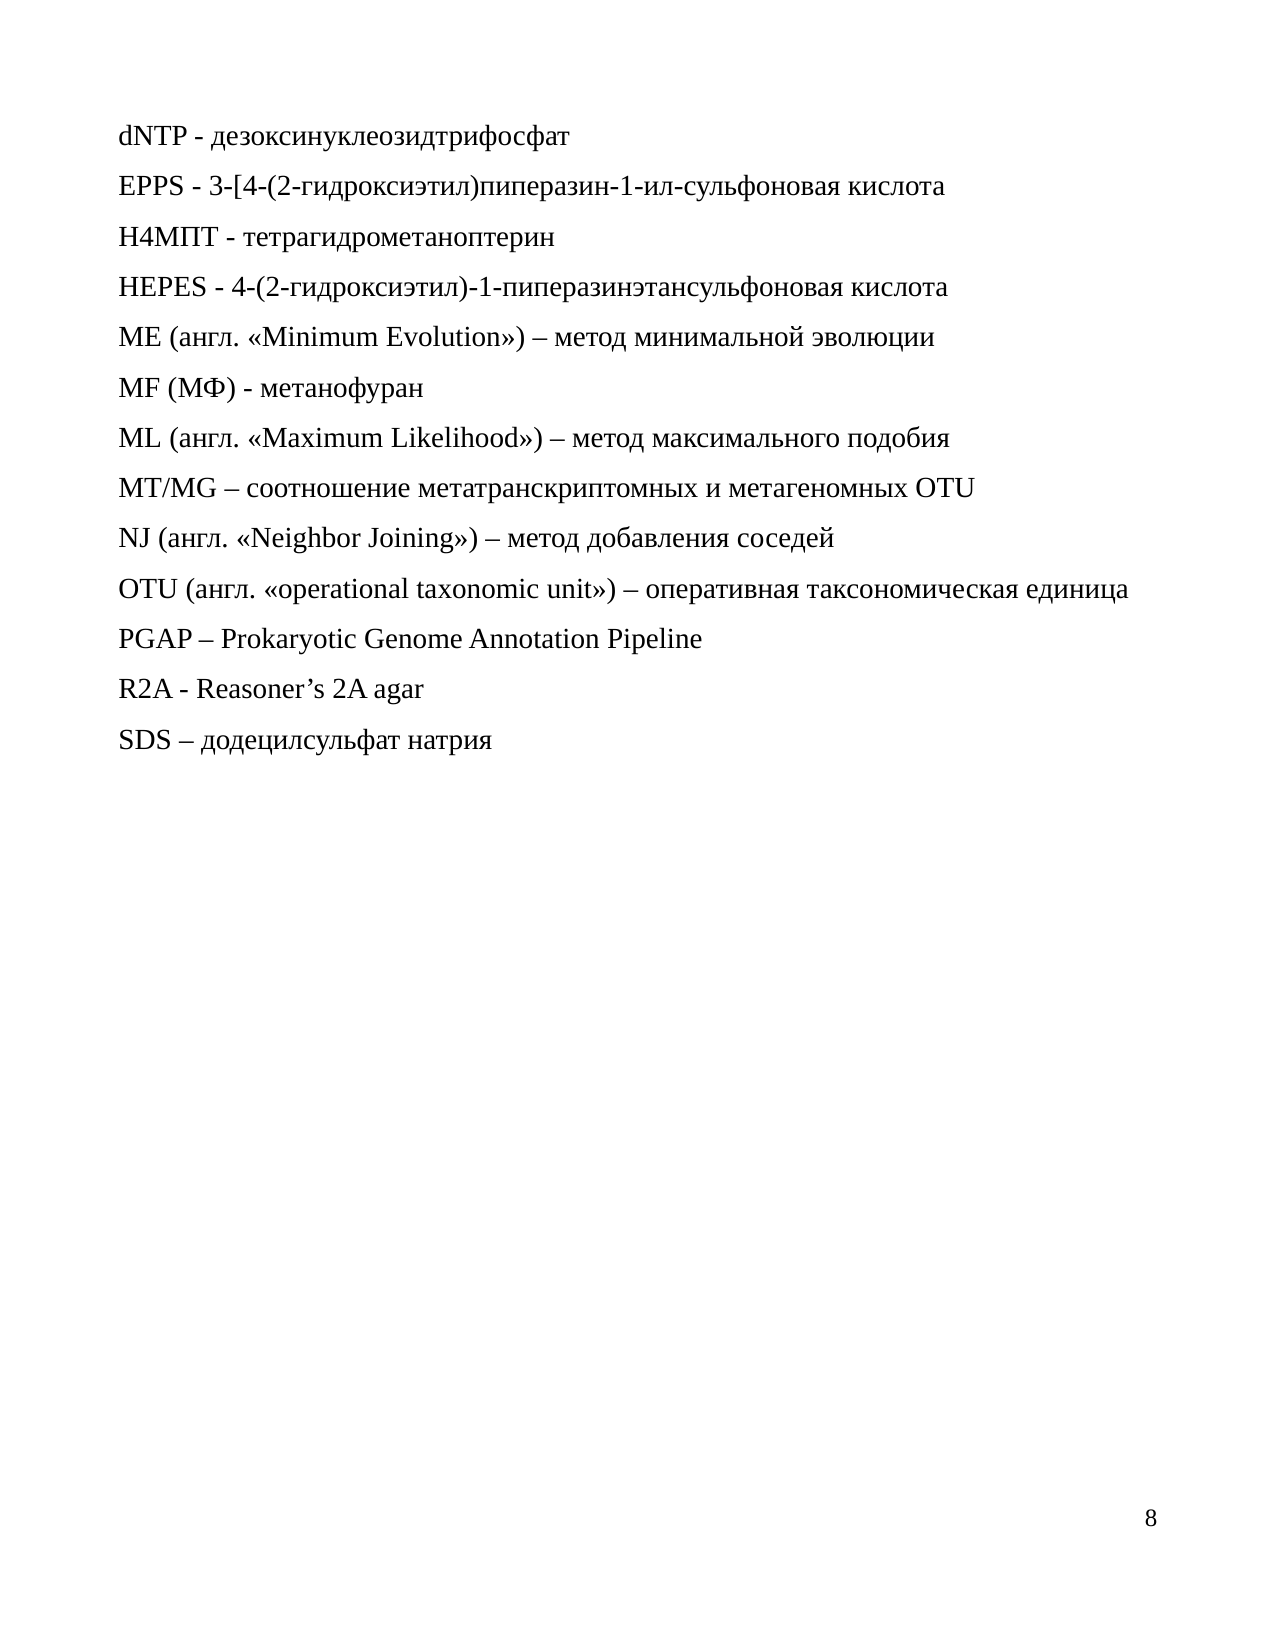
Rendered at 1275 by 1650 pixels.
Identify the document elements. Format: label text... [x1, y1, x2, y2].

text OTU (англ. «operational taxonomic unit») – оперативная таксономическая единица [118, 571, 1157, 604]
text ME (англ. «Minimum Evolution») – метод минимальной эволюции [118, 319, 1157, 353]
text MF (МФ) - метанофуран [118, 370, 1157, 403]
text SDS – додецилсульфат натрия [118, 722, 1157, 755]
text H4МПТ - тетрагидрометаноптерин [118, 219, 1157, 252]
text dNTP - дезоксинуклеозидтрифосфат [118, 118, 1157, 152]
text HEPES - 4-(2-гидроксиэтил)-1-пиперазинэтансульфоновая кислота [118, 269, 1157, 303]
text ML (англ. «Maximum Likelihood») – метод максимального подобия [118, 420, 1157, 453]
text MT/MG – соотношение метатранскриптомных и метагеномных OTU [118, 470, 1157, 504]
text R2A - Reasoner’s 2A agar [118, 672, 1157, 705]
text NJ (англ. «Neighbor Joining») – метод добавления соседей [118, 521, 1157, 554]
text EPPS - 3-[4-(2-гидроксиэтил)пиперазин-1-ил-сульфоновая кислота [118, 168, 1157, 202]
text PGAP – Prokaryotic Genome Annotation Pipeline [118, 621, 1157, 655]
